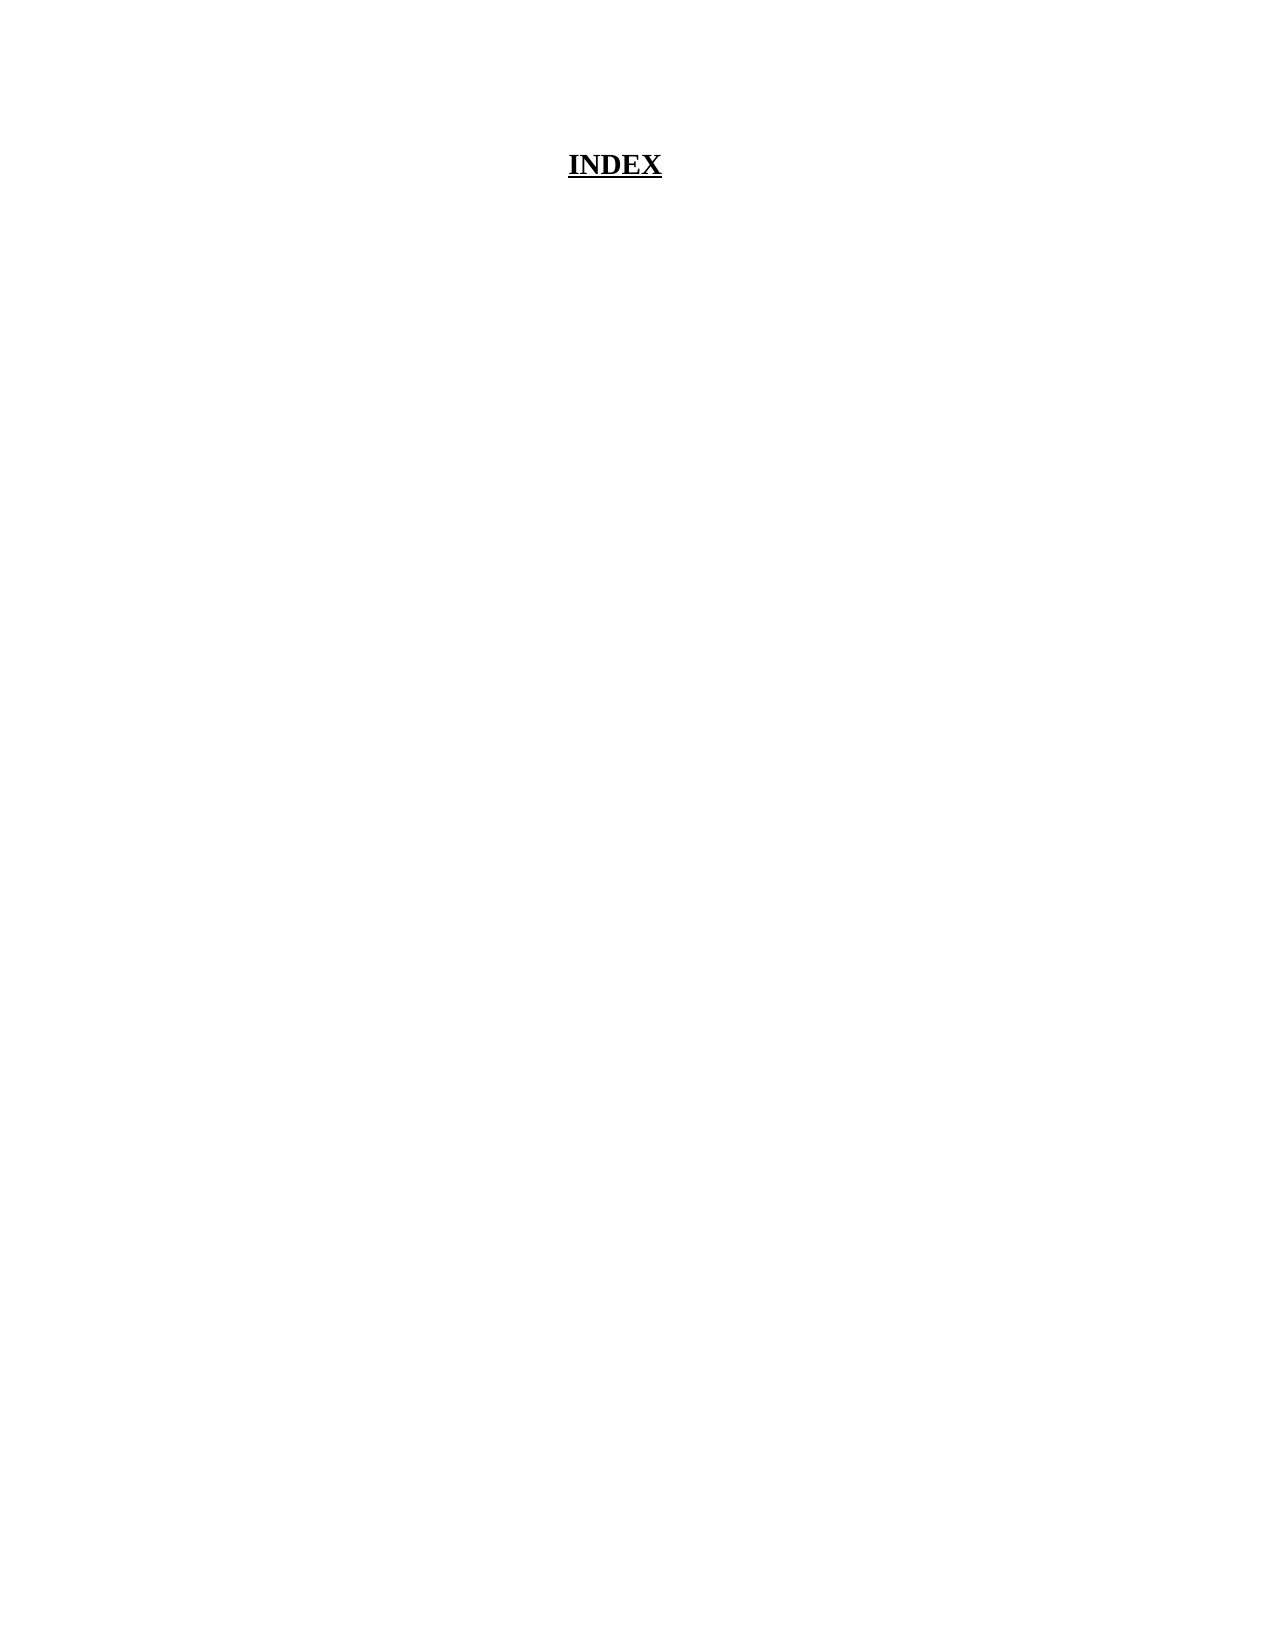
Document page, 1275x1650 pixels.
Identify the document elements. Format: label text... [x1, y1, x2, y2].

text INDEX [118, 147, 1157, 180]
